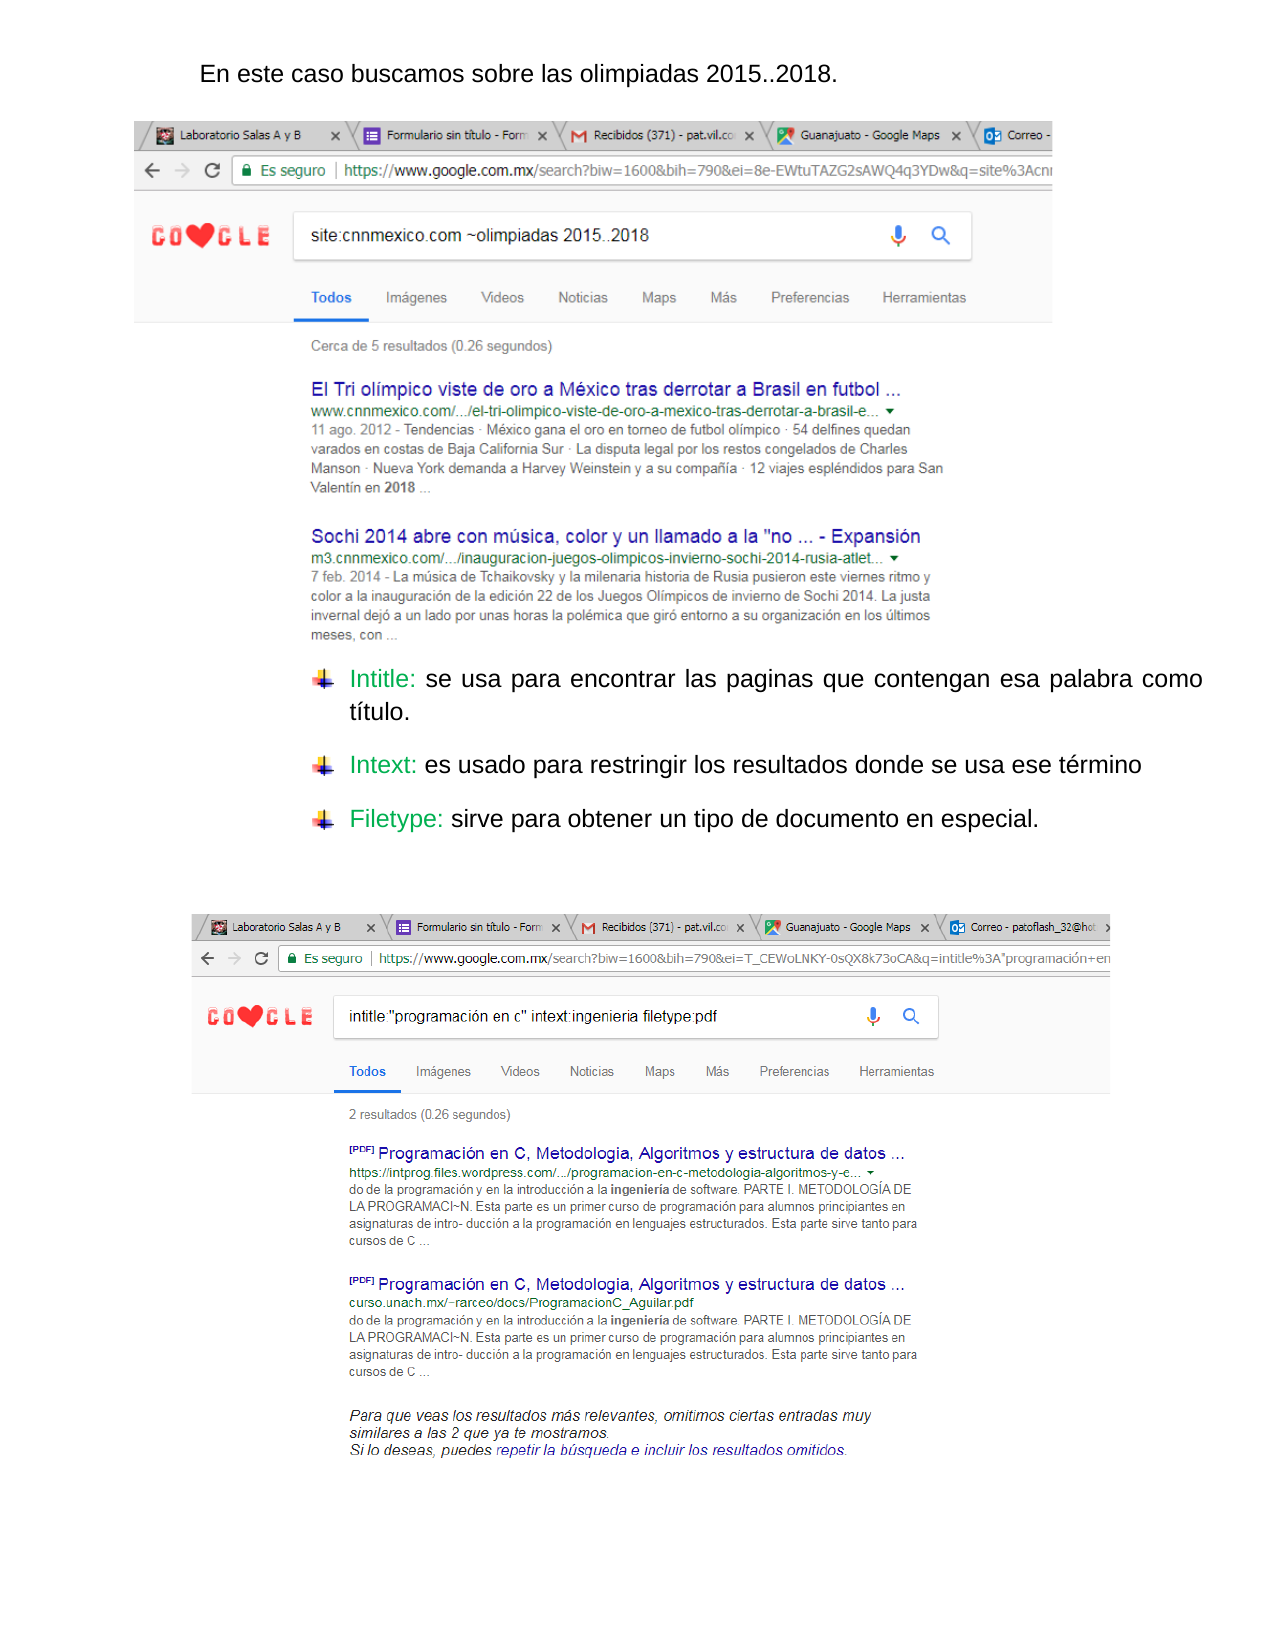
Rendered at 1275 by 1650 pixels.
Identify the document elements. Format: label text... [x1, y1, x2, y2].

list Intext: es usado para restringir los resultados donde se usa ese término [312, 750, 1205, 779]
list Filetype: sirve para obtener un tipo de documento en especial. [312, 804, 1205, 833]
list En este caso buscamos sobre las olimpiadas 2015..2018. [199, 59, 1205, 88]
list Intitle: se usa para encontrar las paginas que contengan esa palabra como título. [312, 113, 1205, 725]
